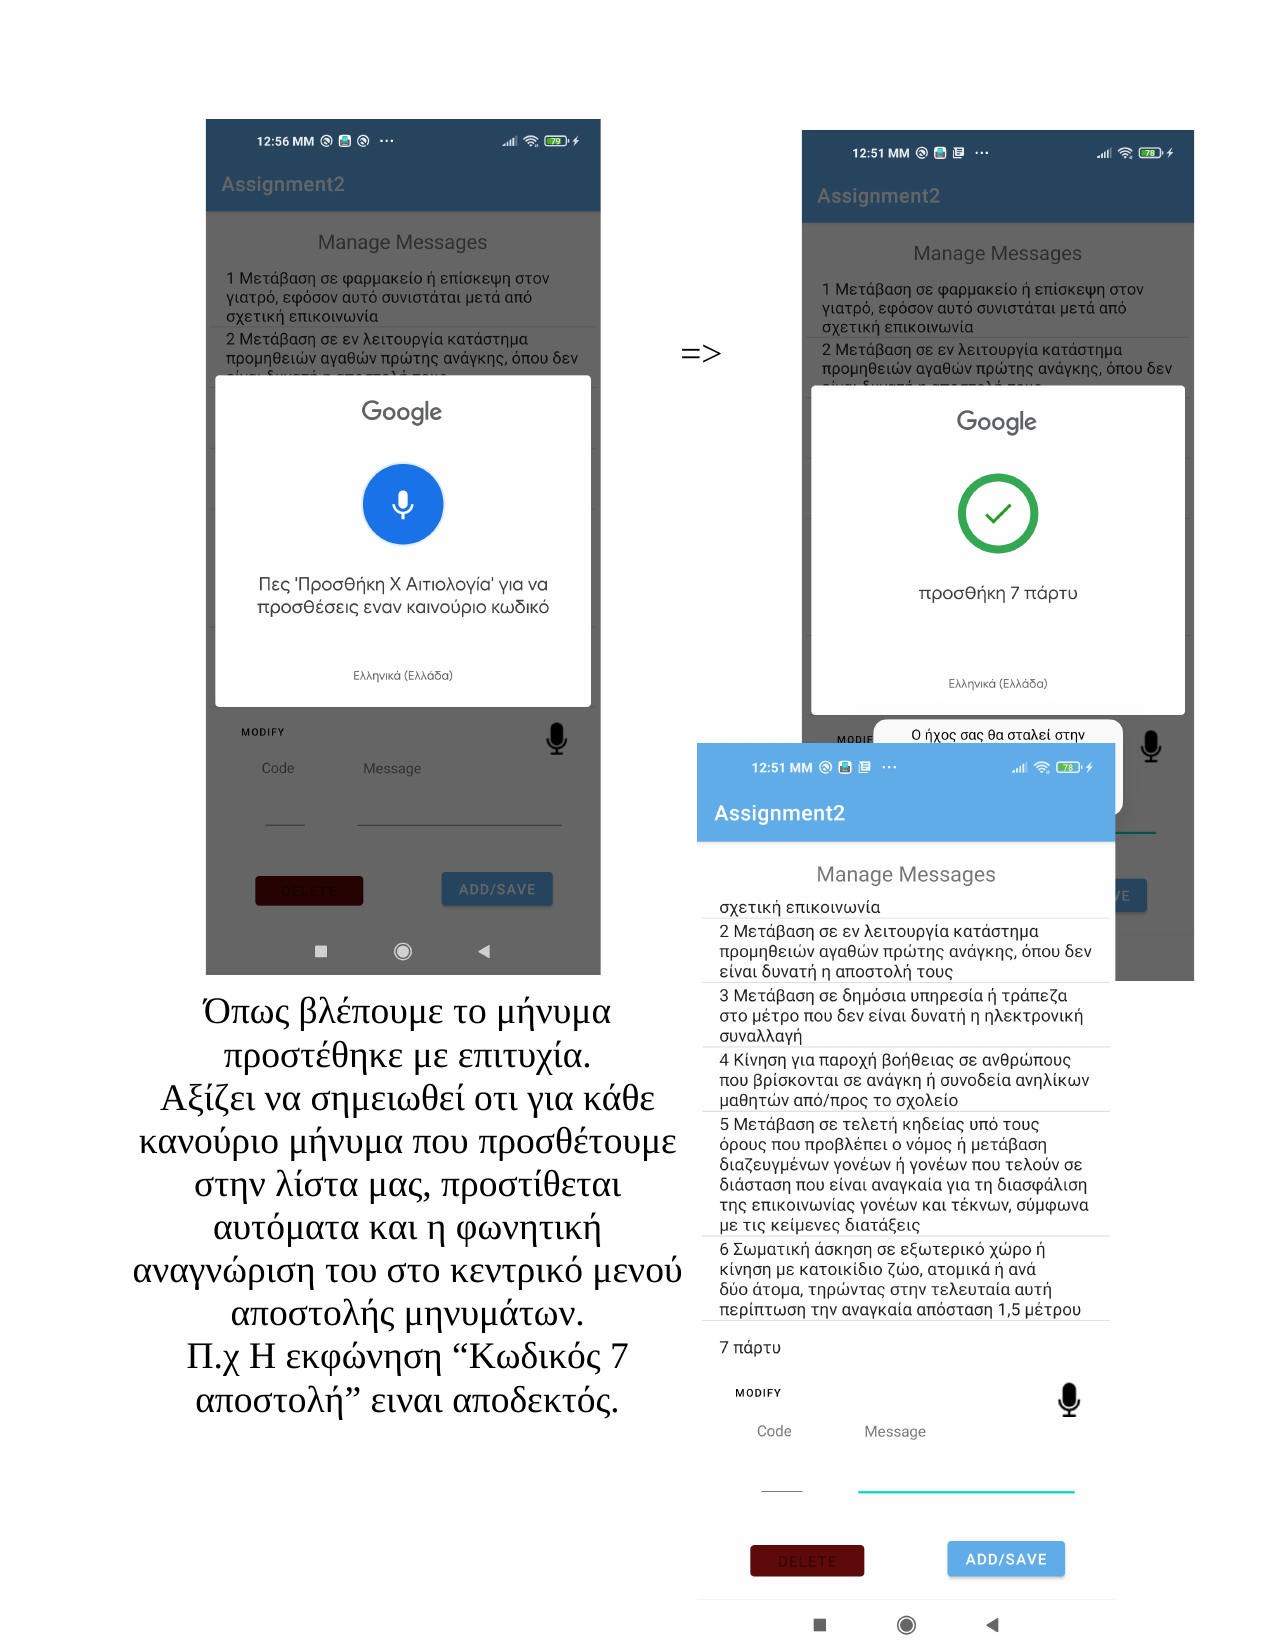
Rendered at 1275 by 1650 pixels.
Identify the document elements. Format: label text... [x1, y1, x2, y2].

text [1116, 989, 1157, 1075]
text [1116, 1334, 1157, 1420]
text => [601, 331, 801, 374]
text Όπως βλέπουμε το μήνυμα προστέθηκε με επιτυχία. [118, 989, 697, 1075]
text [118, 331, 205, 374]
text Π.χ Η εκφώνηση “Κωδικός 7 αποστολή” ειναι αποδεκτός. [118, 1334, 697, 1420]
picture [205, 119, 601, 975]
text Αξίζει να σημειωθεί οτι για κάθε κανούριο μήνυμα που προσθέτουμε στην λίστα μας, προστίθεται αυτόματα και η φωνητική αναγνώριση του στο κεντρικό μενού αποστολής μηνυμάτων. [118, 1075, 697, 1334]
picture [697, 130, 1195, 1650]
text [1116, 1075, 1157, 1334]
